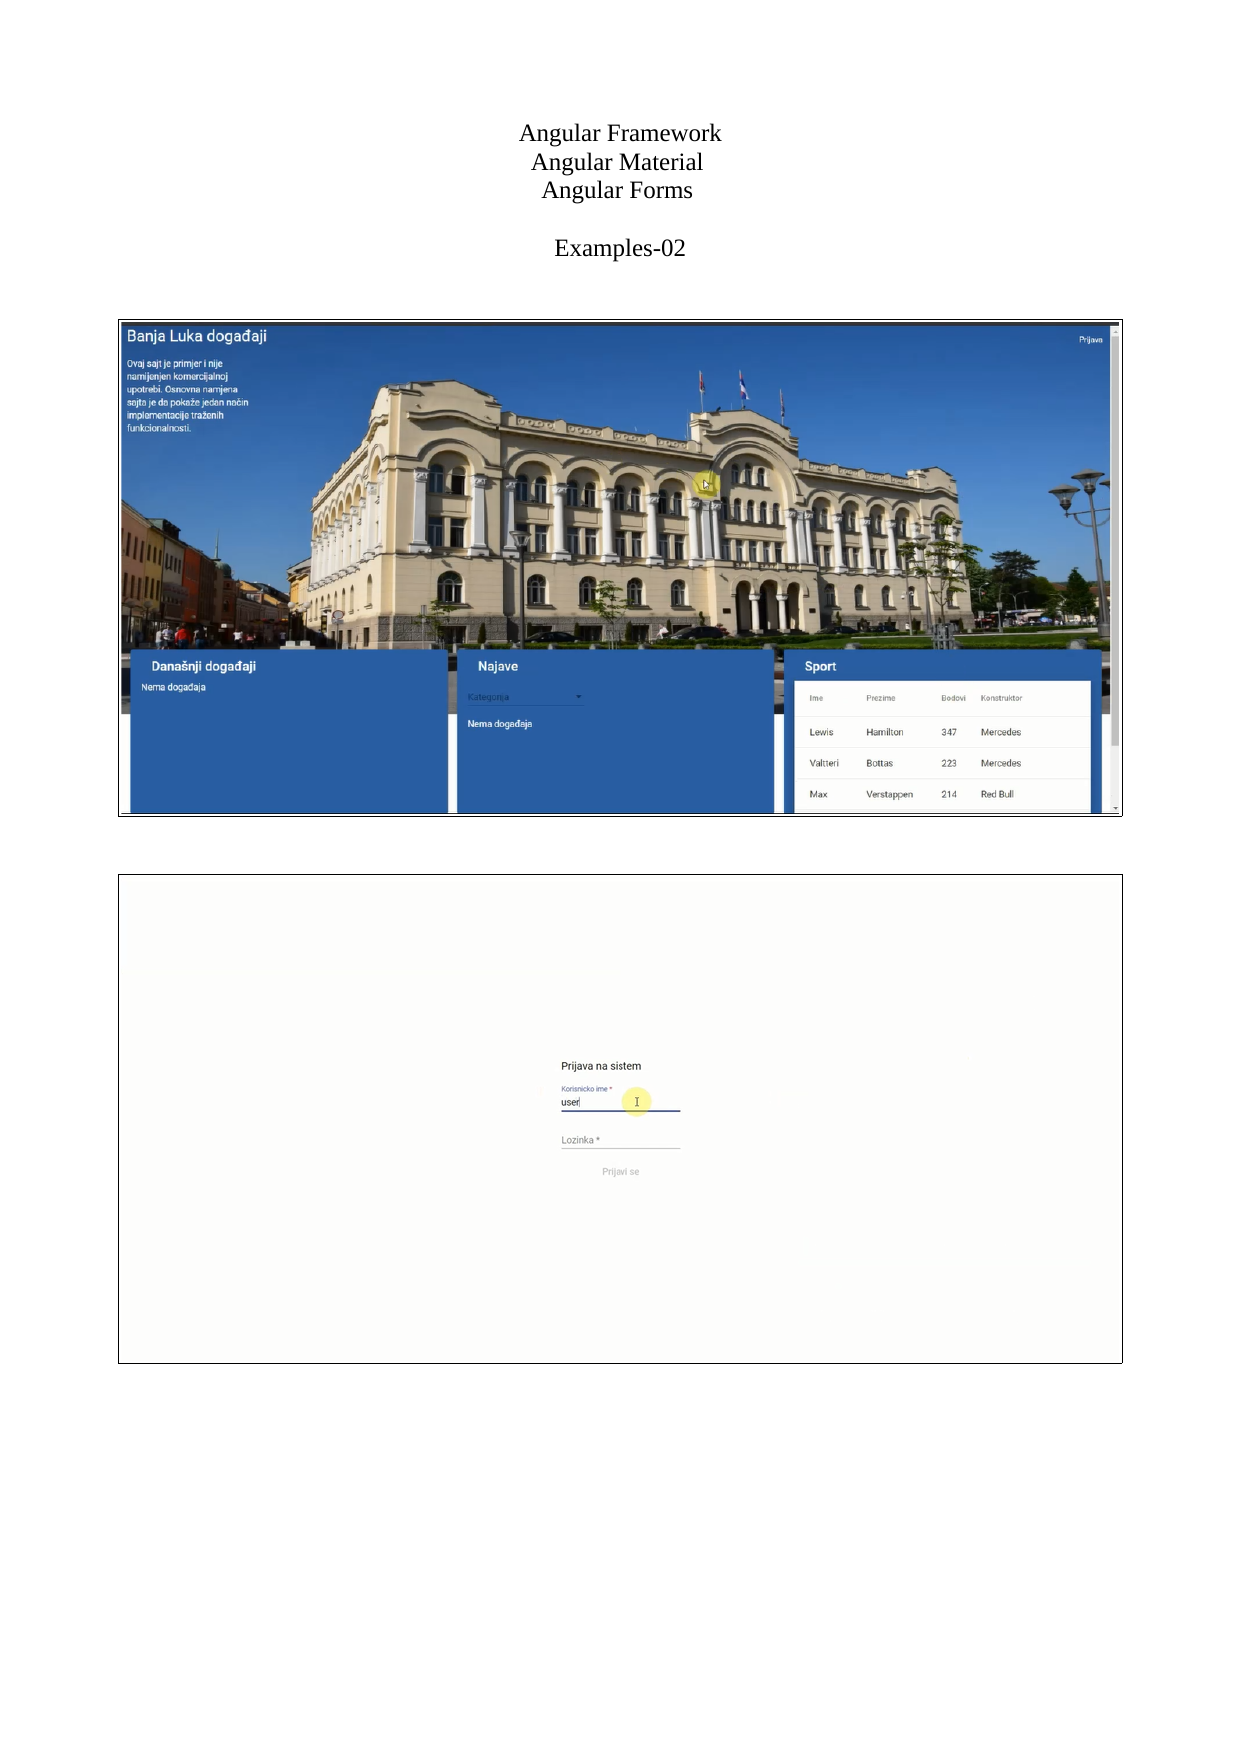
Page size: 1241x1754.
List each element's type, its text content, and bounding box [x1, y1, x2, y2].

text Examples-02 [118, 233, 1122, 262]
text Angular Forms [118, 176, 1122, 204]
text Angular Framework [118, 118, 1122, 147]
picture [121, 876, 1119, 1361]
text Angular Material [118, 147, 1122, 176]
picture [121, 322, 1119, 814]
